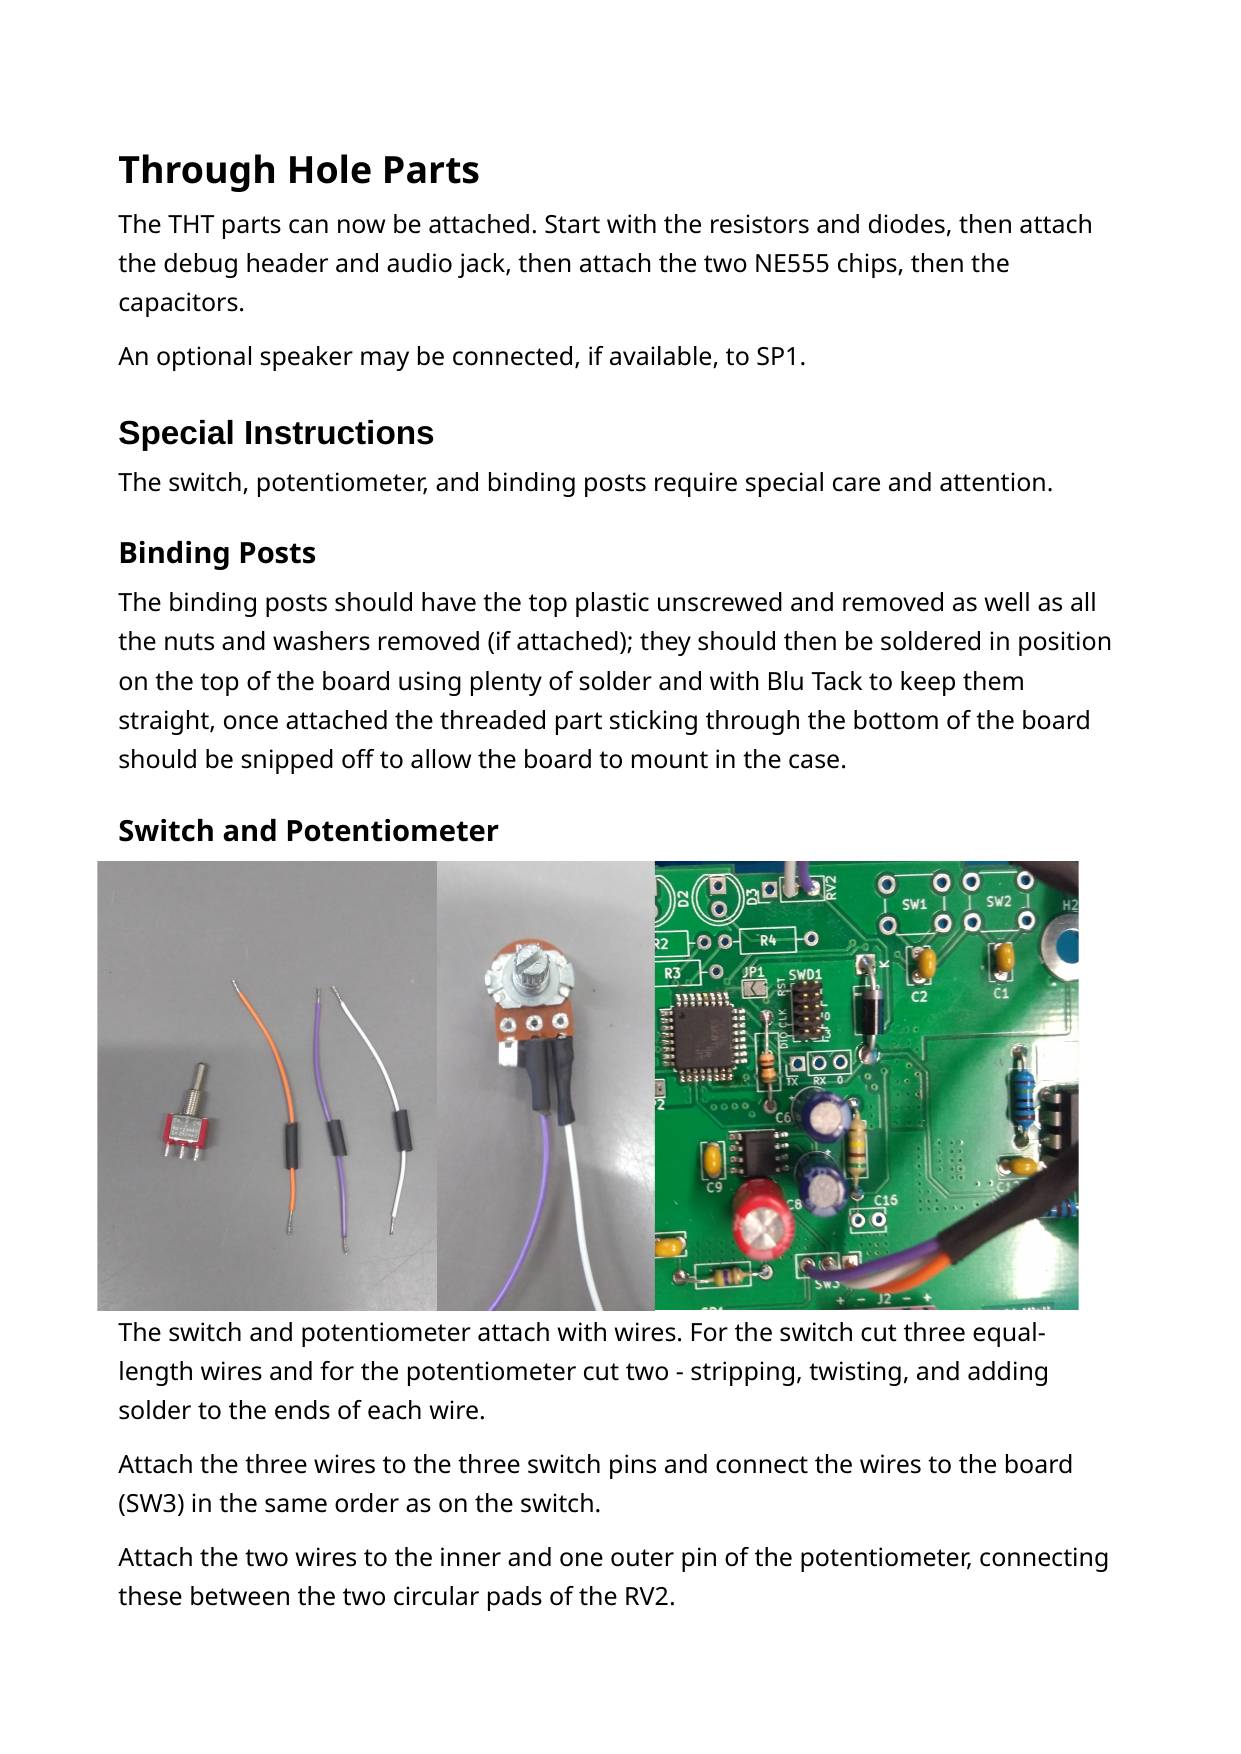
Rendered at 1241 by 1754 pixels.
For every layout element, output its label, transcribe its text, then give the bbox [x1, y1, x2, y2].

text The binding posts should have the top plastic unscrewed and removed as well as all the nuts and washers removed (if attached); they should then be soldered in position on the top of the board using plenty of solder and with Blu Tack to keep them straight, once attached the threaded part sticking through the bottom of the board should be snipped off to allow the board to mount in the case. [118, 585, 1122, 776]
subtitle Special Instructions [118, 413, 1122, 452]
text The switch, potentiometer, and binding posts require special care and attention. [118, 464, 1122, 498]
text Attach the three wires to the three switch pins and connect the wires to the board (SW3) in the same order as on the switch. [118, 1447, 1122, 1520]
picture [97, 861, 438, 1311]
subtitle Through Hole Parts [118, 143, 1122, 194]
text Attach the two wires to the inner and one outer pin of the potentiometer, connecting these between the two circular pads of the RV2. [118, 1540, 1122, 1613]
subtitle Binding Posts [118, 533, 1122, 572]
subtitle Switch and Potentiometer [118, 810, 1122, 849]
text The switch and potentiometer attach with wires. For the switch cut three equal-length wires and for the potentiometer cut two - stripping, twisting, and adding solder to the ends of each wire. [118, 862, 1122, 1427]
picture [952, 861, 1079, 1310]
text The THT parts can now be attached. Start with the resistors and diodes, then attach the debug header and audio jack, then attach the two NE555 chips, then the capacitors. [118, 207, 1122, 319]
text An optional speaker may be connected, if available, to SP1. [118, 339, 1122, 373]
